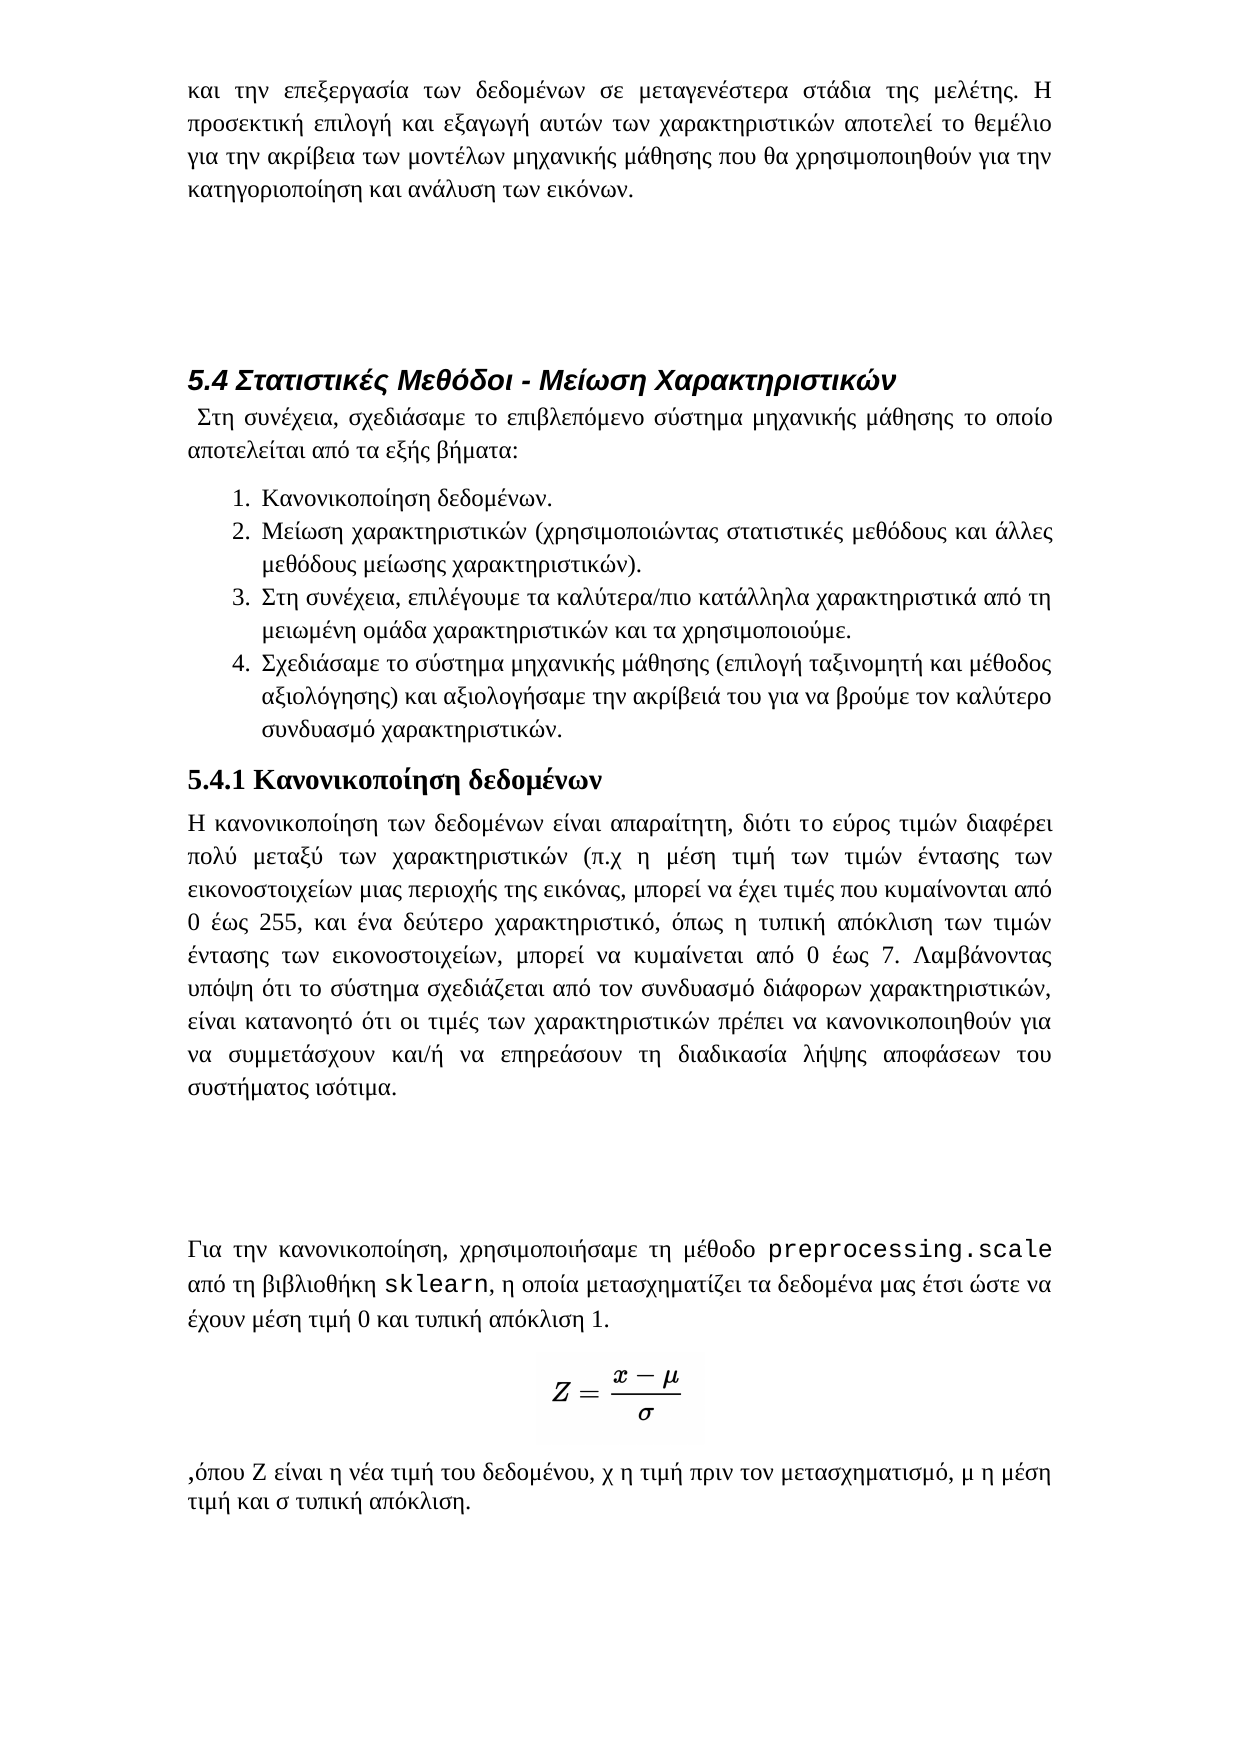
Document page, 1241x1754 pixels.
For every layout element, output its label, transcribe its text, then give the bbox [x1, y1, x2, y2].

subtitle 5.4.1 Κανονικοποίηση δεδομένων [187, 762, 1053, 795]
text Για την κανονικοποίηση, χρησιμοποιήσαμε τη μέθοδο preprocessing.scale από τη βιβλιοθήκη sklearn, η οποία μετασχηματίζει τα δεδομένα μας έτσι ώστε να έχουν μέση τιμή 0 και τυπική απόκλιση 1. [187, 1234, 1053, 1333]
text και την επεξεργασία των δεδομένων σε μεταγενέστερα στάδια της μελέτης. Η προσεκτική επιλογή και εξαγωγή αυτών των χαρακτηριστικών αποτελεί το θεμέλιο για την ακρίβεια των μοντέλων μηχανικής μάθησης που θα χρησιμοποιηθούν για την κατηγοριοποίηση και ανάλυση των εικόνων. [187, 75, 1053, 203]
list Μείωση χαρακτηριστικών (χρησιμοποιώντας στατιστικές μεθόδους και άλλες μεθόδους μείωσης χαρακτηριστικών). [232, 516, 1053, 578]
text Η κανονικοποίηση των δεδομένων είναι απαραίτητη, διότι το εύρος τιμών διαφέρει πολύ μεταξύ των χαρακτηριστικών (π.χ η μέση τιμή των τιμών έντασης των εικονοστοιχείων μιας περιοχής της εικόνας, μπορεί να έχει τιμές που κυμαίνονται από 0 έως 255, και ένα δεύτερο χαρακτηριστικό, όπως η τυπική απόκλιση των τιμών έντασης των εικονοστοιχείων, μπορεί να κυμαίνεται από 0 έως 7. Λαμβάνοντας υπόψη ότι το σύστημα σχεδιάζεται από τον συνδυασμό διάφορων χαρακτηριστικών, είναι κατανοητό ότι οι τιμές των χαρακτηριστικών πρέπει να κανονικοποιηθούν για να συμμετάσχουν και/ή να επηρεάσουν τη διαδικασία λήψης αποφάσεων του συστήματος ισότιμα. [187, 808, 1053, 1101]
text ,όπου Z είναι η νέα τιμή του δεδομένου, χ η τιμή πριν τον μετασχηματισμό, μ η μέση τιμή και σ τυπική απόκλιση. [187, 1453, 1053, 1515]
list Στη συνέχεια, επιλέγουμε τα καλύτερα/πιο κατάλληλα χαρακτηριστικά από τη μειωμένη ομάδα χαρακτηριστικών και τα χρησιμοποιούμε. [232, 582, 1053, 644]
list Σχεδιάσαμε το σύστημα μηχανικής μάθησης (επιλογή ταξινομητή και μέθοδος αξιολόγησης) και αξιολογήσαμε την ακρίβειά του για να βρούμε τον καλύτερο συνδυασμό χαρακτηριστικών. [232, 648, 1053, 743]
picture [536, 1352, 705, 1445]
list Κανονικοποίηση δεδομένων. [232, 483, 1053, 512]
text Στη συνέχεια, σχεδιάσαμε το επιβλεπόμενο σύστημα μηχανικής μάθησης το οποίο αποτελείται από τα εξής βήματα: [187, 402, 1053, 464]
subtitle 5.4 Στατιστικές Μεθόδοι - Μείωση Χαρακτηριστικών [187, 363, 1053, 396]
